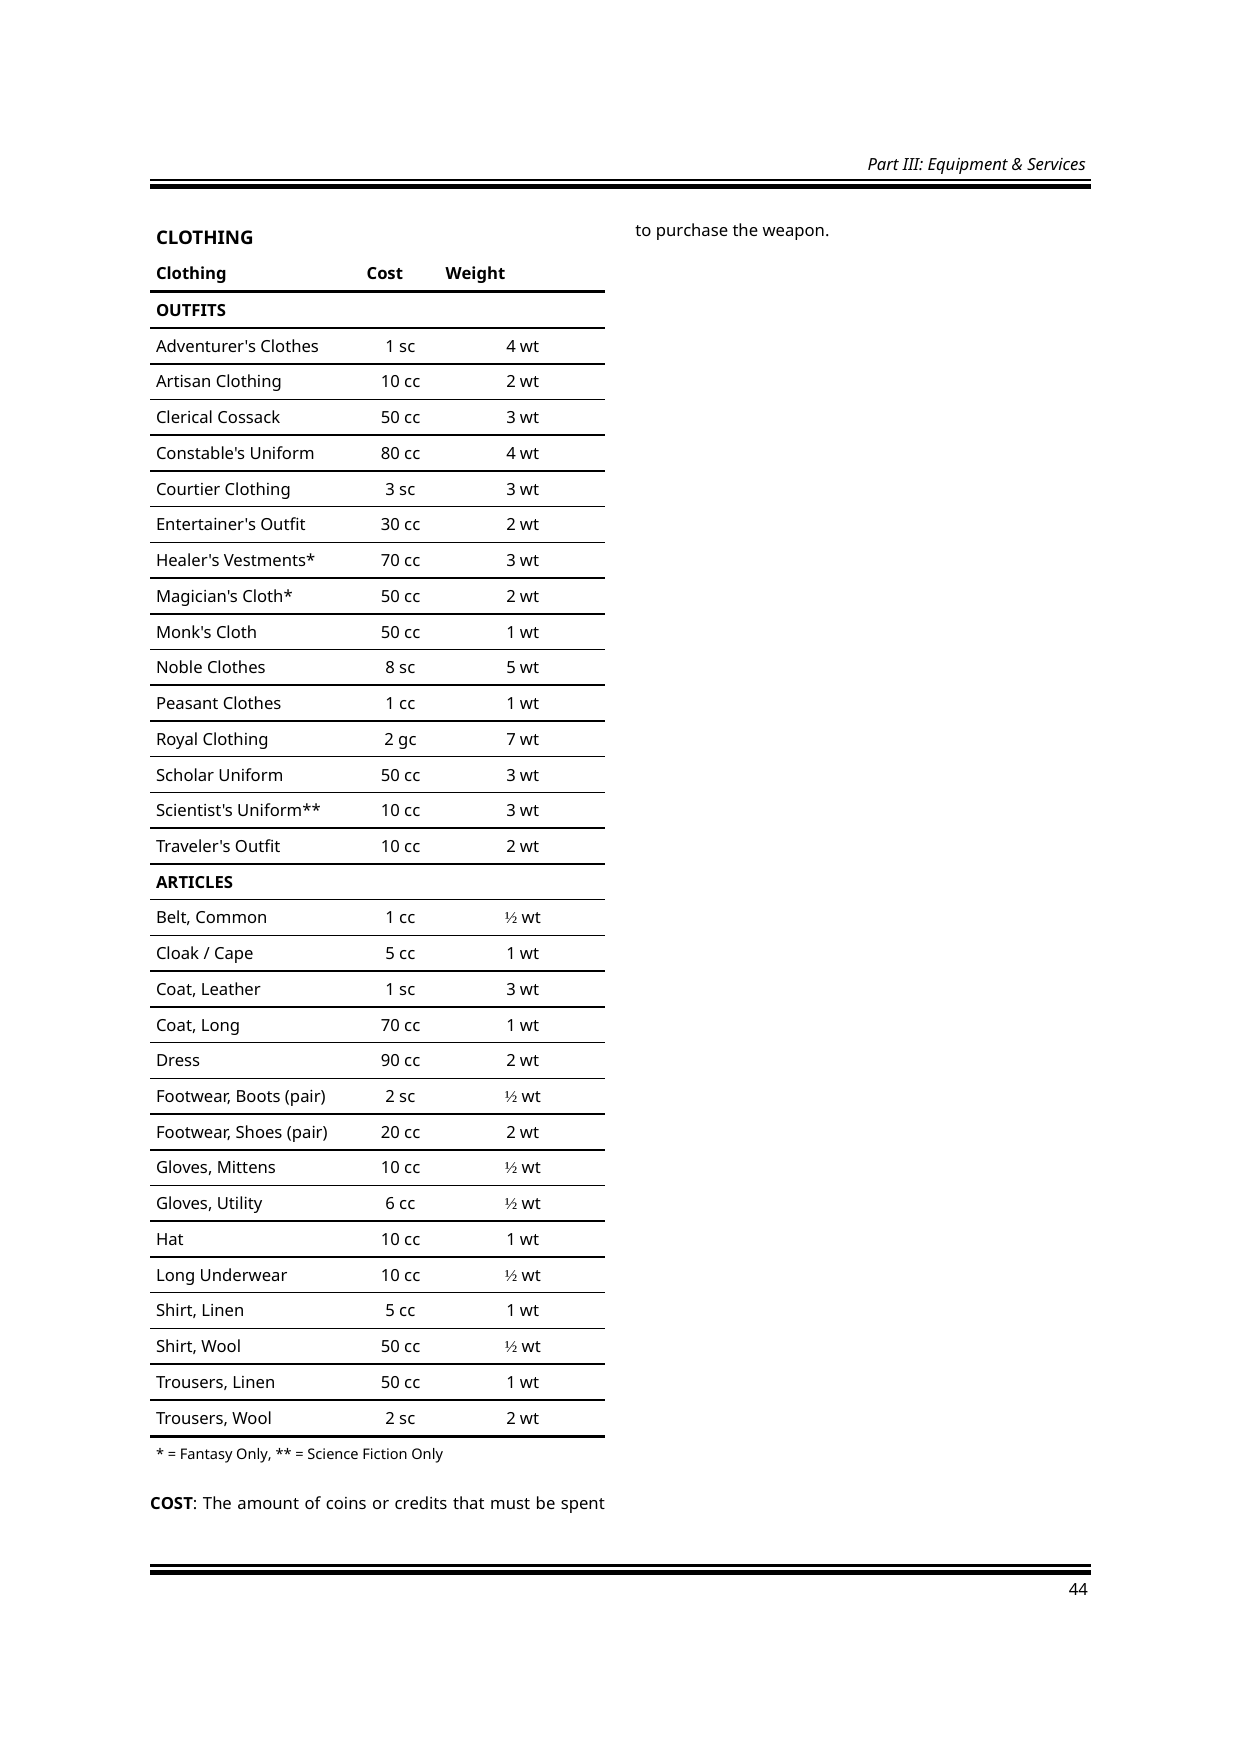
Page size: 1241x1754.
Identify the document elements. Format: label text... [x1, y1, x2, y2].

table_cell Gloves, Mittens [150, 1151, 361, 1184]
table_cell 10 cc [361, 829, 440, 863]
table_cell Noble Clothes [150, 650, 361, 684]
table_cell Weight [440, 256, 605, 290]
table_cell 1 wt [440, 686, 605, 720]
table_cell 2 gc [361, 722, 440, 756]
table_cell 5 cc [361, 1293, 440, 1327]
table_cell 3 wt [440, 757, 605, 792]
table_cell Clothing [150, 256, 361, 290]
table_cell Shirt, Wool [150, 1329, 361, 1363]
table_cell 1 wt [440, 1008, 605, 1042]
table_cell 1 wt [440, 1293, 605, 1327]
table_cell Constable's Uniform [150, 436, 361, 470]
table_cell Royal Clothing [150, 722, 361, 756]
table_cell Monk's Cloth [150, 615, 361, 649]
table_cell 3 wt [440, 972, 605, 1006]
table_cell ½ wt [440, 900, 605, 934]
text COST: The amount of coins or credits that must be spent [150, 1469, 605, 1514]
table_cell 20 cc [361, 1115, 440, 1149]
table_cell Courtier Clothing [150, 472, 361, 506]
table_cell ARTICLES [150, 865, 605, 899]
table_cell Peasant Clothes [150, 686, 361, 720]
table_cell 1 cc [361, 686, 440, 720]
table_header Clothing [150, 219, 605, 256]
table_cell Footwear, Shoes (pair) [150, 1115, 361, 1149]
table_cell Traveler's Outfit [150, 829, 361, 863]
table_cell 1 sc [361, 972, 440, 1006]
table_cell Footwear, Boots (pair) [150, 1079, 361, 1113]
table_cell Hat [150, 1222, 361, 1256]
table_cell ½ wt [440, 1079, 605, 1113]
table_cell 3 wt [440, 472, 605, 506]
table_cell 5 cc [361, 936, 440, 970]
table_cell 7 wt [440, 722, 605, 756]
text to purchase the weapon. [635, 219, 1091, 241]
table_cell 30 cc [361, 507, 440, 541]
table_cell 10 cc [361, 1258, 440, 1292]
table_cell 1 cc [361, 900, 440, 934]
table_cell 50 cc [361, 400, 440, 434]
table_cell 2 wt [440, 365, 605, 398]
table_cell Adventurer's Clothes [150, 329, 361, 363]
table_cell * = Fantasy Only, ** = Science Fiction Only [150, 1438, 605, 1469]
table_cell 1 wt [440, 615, 605, 649]
table_cell 3 wt [440, 400, 605, 434]
table_cell 10 cc [361, 1151, 440, 1184]
table_cell 50 cc [361, 579, 440, 613]
table_cell Coat, Leather [150, 972, 361, 1006]
table_cell Trousers, Wool [150, 1401, 361, 1435]
table_cell 5 wt [440, 650, 605, 684]
table_cell Artisan Clothing [150, 365, 361, 398]
table_cell 50 cc [361, 757, 440, 792]
table_cell Trousers, Linen [150, 1365, 361, 1399]
table_cell 2 wt [440, 507, 605, 541]
table_cell 4 wt [440, 436, 605, 470]
table_cell 1 sc [361, 329, 440, 363]
table_cell 2 wt [440, 1043, 605, 1077]
table_cell Entertainer's Outfit [150, 507, 361, 541]
table_cell 10 cc [361, 793, 440, 827]
table_cell 2 sc [361, 1079, 440, 1113]
table_cell 80 cc [361, 436, 440, 470]
table_cell Cloak / Cape [150, 936, 361, 970]
table_cell 2 wt [440, 1401, 605, 1435]
table_cell 50 cc [361, 615, 440, 649]
table_cell Clerical Cossack [150, 400, 361, 434]
table_cell OUTFITS [150, 293, 605, 327]
table_cell 6 cc [361, 1186, 440, 1220]
table_cell Cost [361, 256, 440, 290]
table_cell ½ wt [440, 1151, 605, 1184]
table_cell 50 cc [361, 1365, 440, 1399]
table_cell Magician's Cloth* [150, 579, 361, 613]
table_cell 90 cc [361, 1043, 440, 1077]
table_cell 3 wt [440, 793, 605, 827]
table_cell Coat, Long [150, 1008, 361, 1042]
table_cell 2 sc [361, 1401, 440, 1435]
table_cell 10 cc [361, 365, 440, 398]
table_cell 1 wt [440, 936, 605, 970]
table_cell 8 sc [361, 650, 440, 684]
table_cell 1 wt [440, 1365, 605, 1399]
table_cell 10 cc [361, 1222, 440, 1256]
table_cell 70 cc [361, 1008, 440, 1042]
table_cell 1 wt [440, 1222, 605, 1256]
table_cell ½ wt [440, 1329, 605, 1363]
table_cell ½ wt [440, 1258, 605, 1292]
table_cell 2 wt [440, 1115, 605, 1149]
table_cell Gloves, Utility [150, 1186, 361, 1220]
table_cell Scholar Uniform [150, 757, 361, 792]
table_cell 50 cc [361, 1329, 440, 1363]
table_cell ½ wt [440, 1186, 605, 1220]
table_cell 2 wt [440, 579, 605, 613]
table_cell 70 cc [361, 543, 440, 577]
table_cell 3 wt [440, 543, 605, 577]
table_cell Belt, Common [150, 900, 361, 934]
table_cell Shirt, Linen [150, 1293, 361, 1327]
table_cell Dress [150, 1043, 361, 1077]
table_cell 4 wt [440, 329, 605, 363]
table_cell 3 sc [361, 472, 440, 506]
table_cell Scientist's Uniform** [150, 793, 361, 827]
table_cell 2 wt [440, 829, 605, 863]
table_cell Long Underwear [150, 1258, 361, 1292]
table_cell Healer's Vestments* [150, 543, 361, 577]
